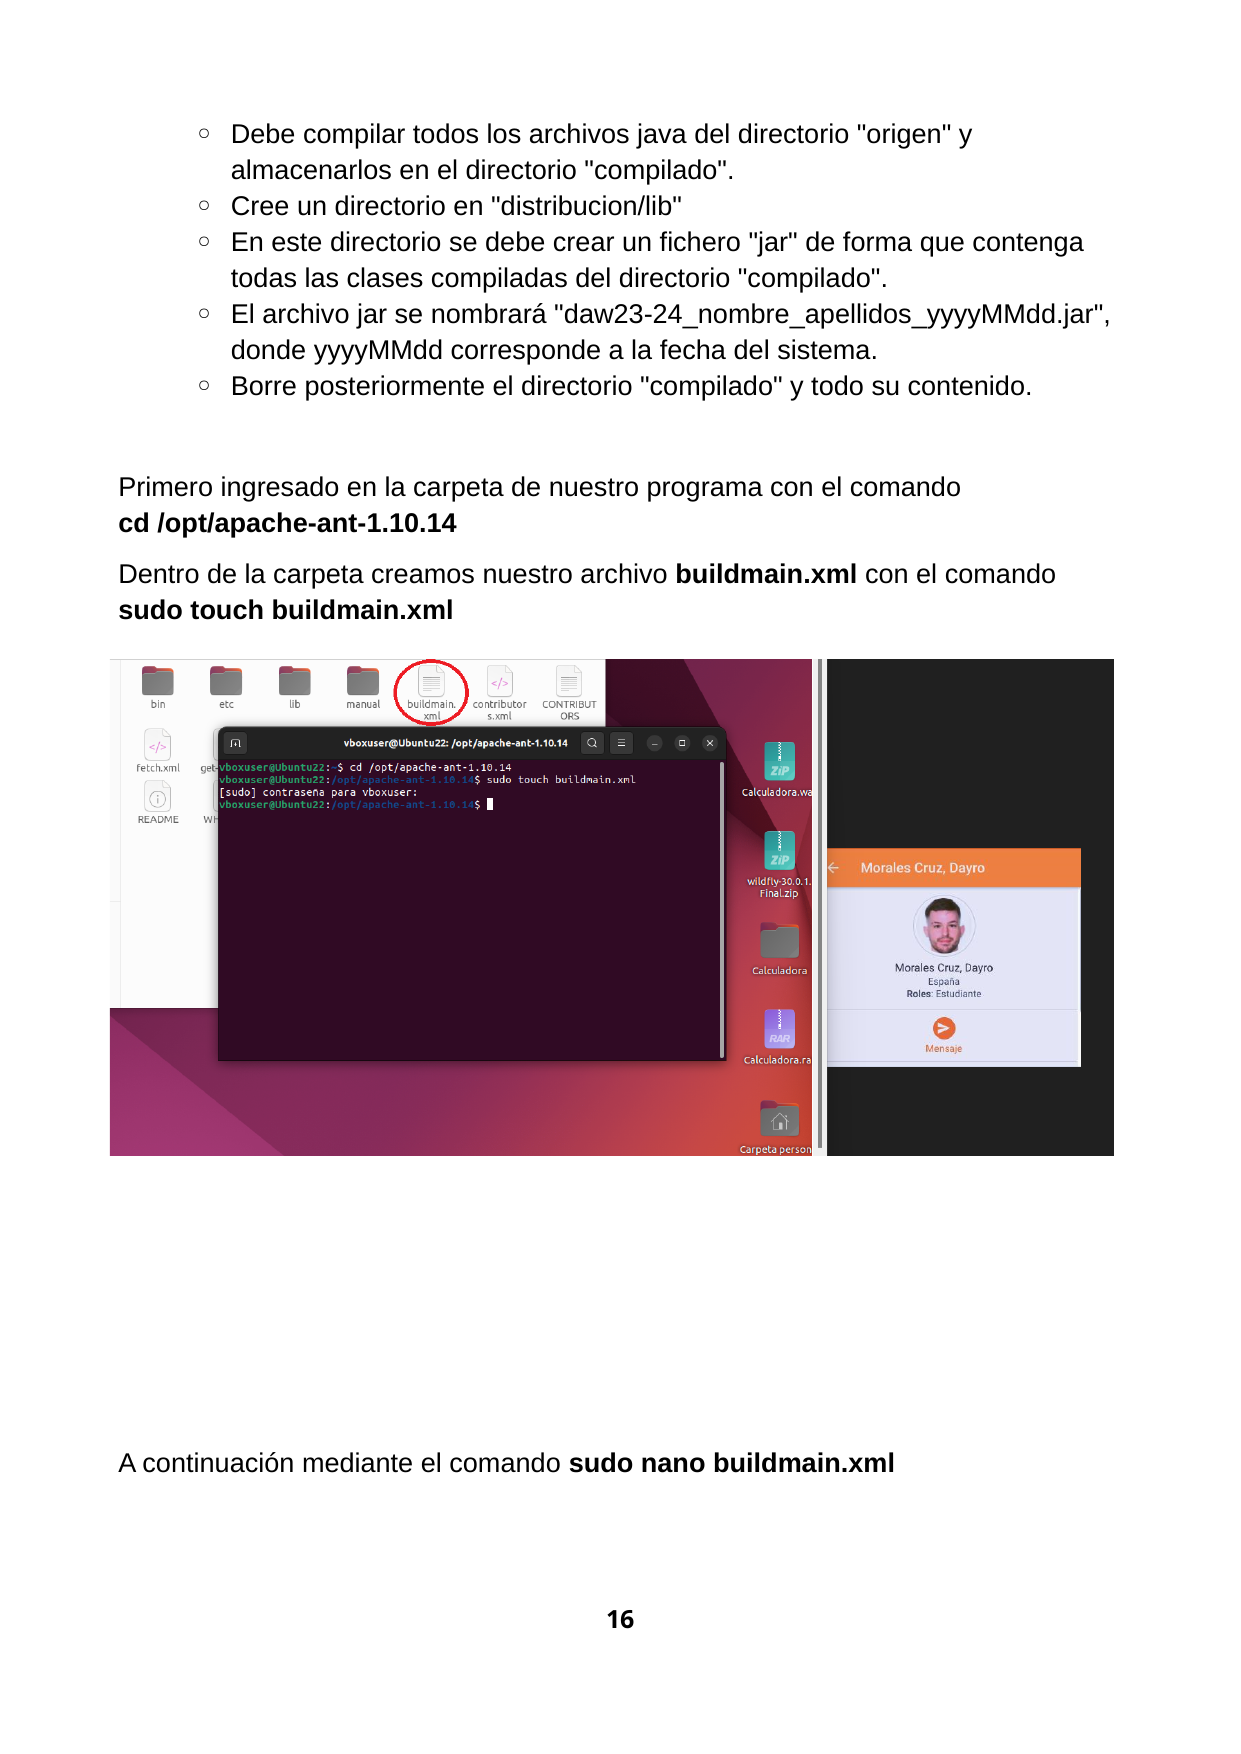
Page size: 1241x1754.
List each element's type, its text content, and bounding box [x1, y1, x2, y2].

text Primero ingresado en la carpeta de nuestro programa con el comando cd /opt/apache-ant-1.10.14 [118, 471, 1122, 538]
list En este directorio se debe crear un fichero "jar" de forma que contenga todas las clases compiladas del directorio "compilado". [193, 226, 1122, 293]
text Dentro de la carpeta creamos nuestro archivo buildmain.xml con el comando sudo touch buildmain.xml [118, 558, 1122, 625]
picture [109, 659, 1114, 1156]
text A continuación mediante el comando sudo nano buildmain.xml [118, 1447, 1122, 1479]
list Cree un directorio en "distribucion/lib" [193, 190, 1122, 221]
list El archivo jar se nombrará "daw23-24_nombre_apellidos_yyyyMMdd.jar", donde yyyyMMdd corresponde a la fecha del sistema. [193, 298, 1122, 365]
list Borre posteriormente el directorio "compilado" y todo su contenido. [193, 370, 1122, 401]
list Debe compilar todos los archivos java del directorio "origen" y almacenarlos en el directorio "compilado". [193, 118, 1122, 185]
